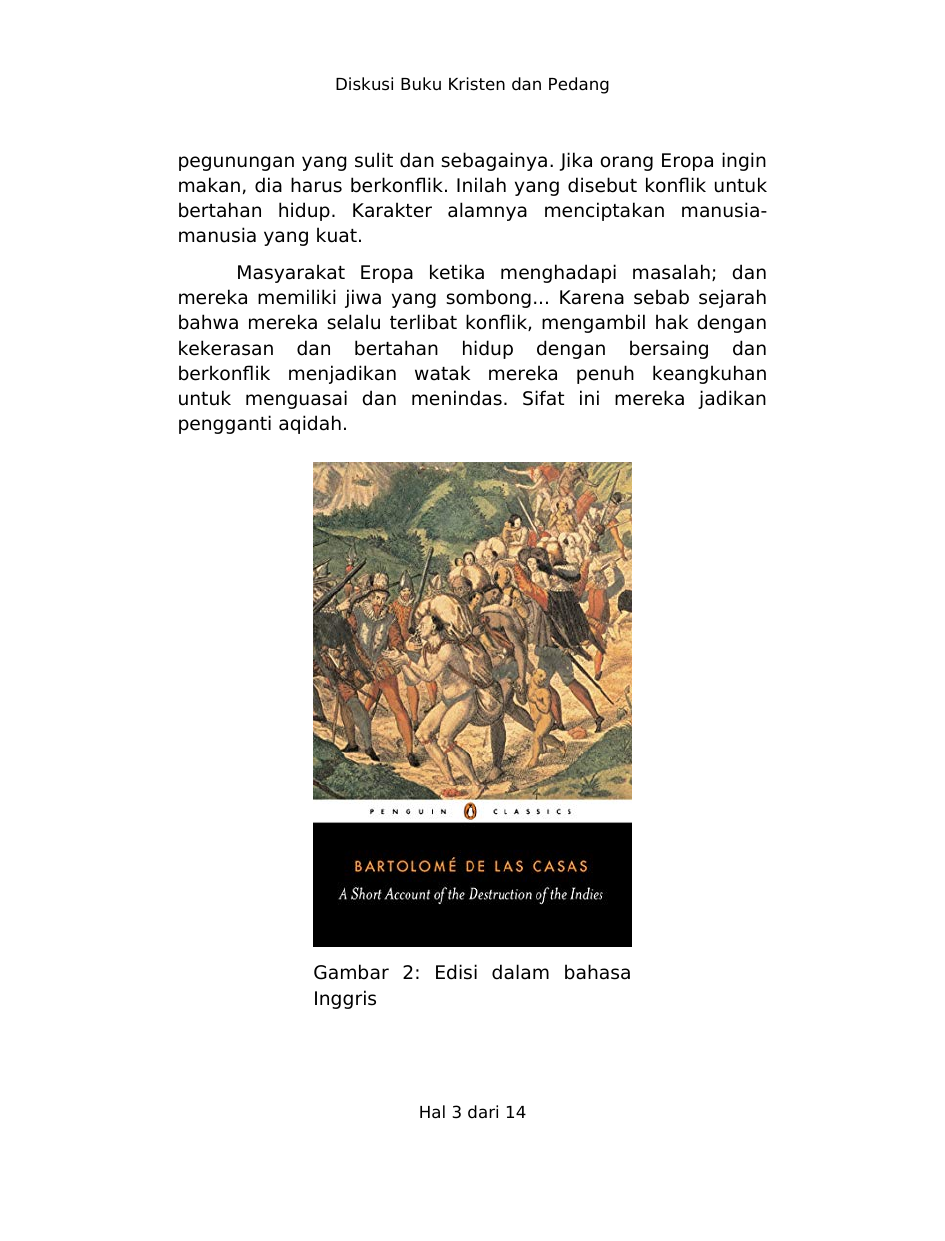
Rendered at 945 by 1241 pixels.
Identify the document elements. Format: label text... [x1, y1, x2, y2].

text Masyarakat Eropa ketika menghadapi masalah; dan mereka memiliki jiwa yang sombong... Karena sebab sejarah bahwa mereka selalu terlibat konflik, mengambil hak dengan kekerasan dan bertahan hidup dengan bersaing dan berkonflik menjadikan watak mereka penuh keangkuhan untuk menguasai dan menindas. Sifat ini mereka jadikan pengganti aqidah. [177, 262, 768, 435]
text Gambar 2: Edisi dalam bahasa Inggris [313, 947, 632, 1009]
text pegunungan yang sulit dan sebagainya. Jika orang Eropa ingin makan, dia harus berkonflik. Inilah yang disebut konflik untuk bertahan hidup. Karakter alamnya menciptakan manusia-manusia yang kuat. [177, 150, 768, 247]
picture [313, 462, 632, 947]
